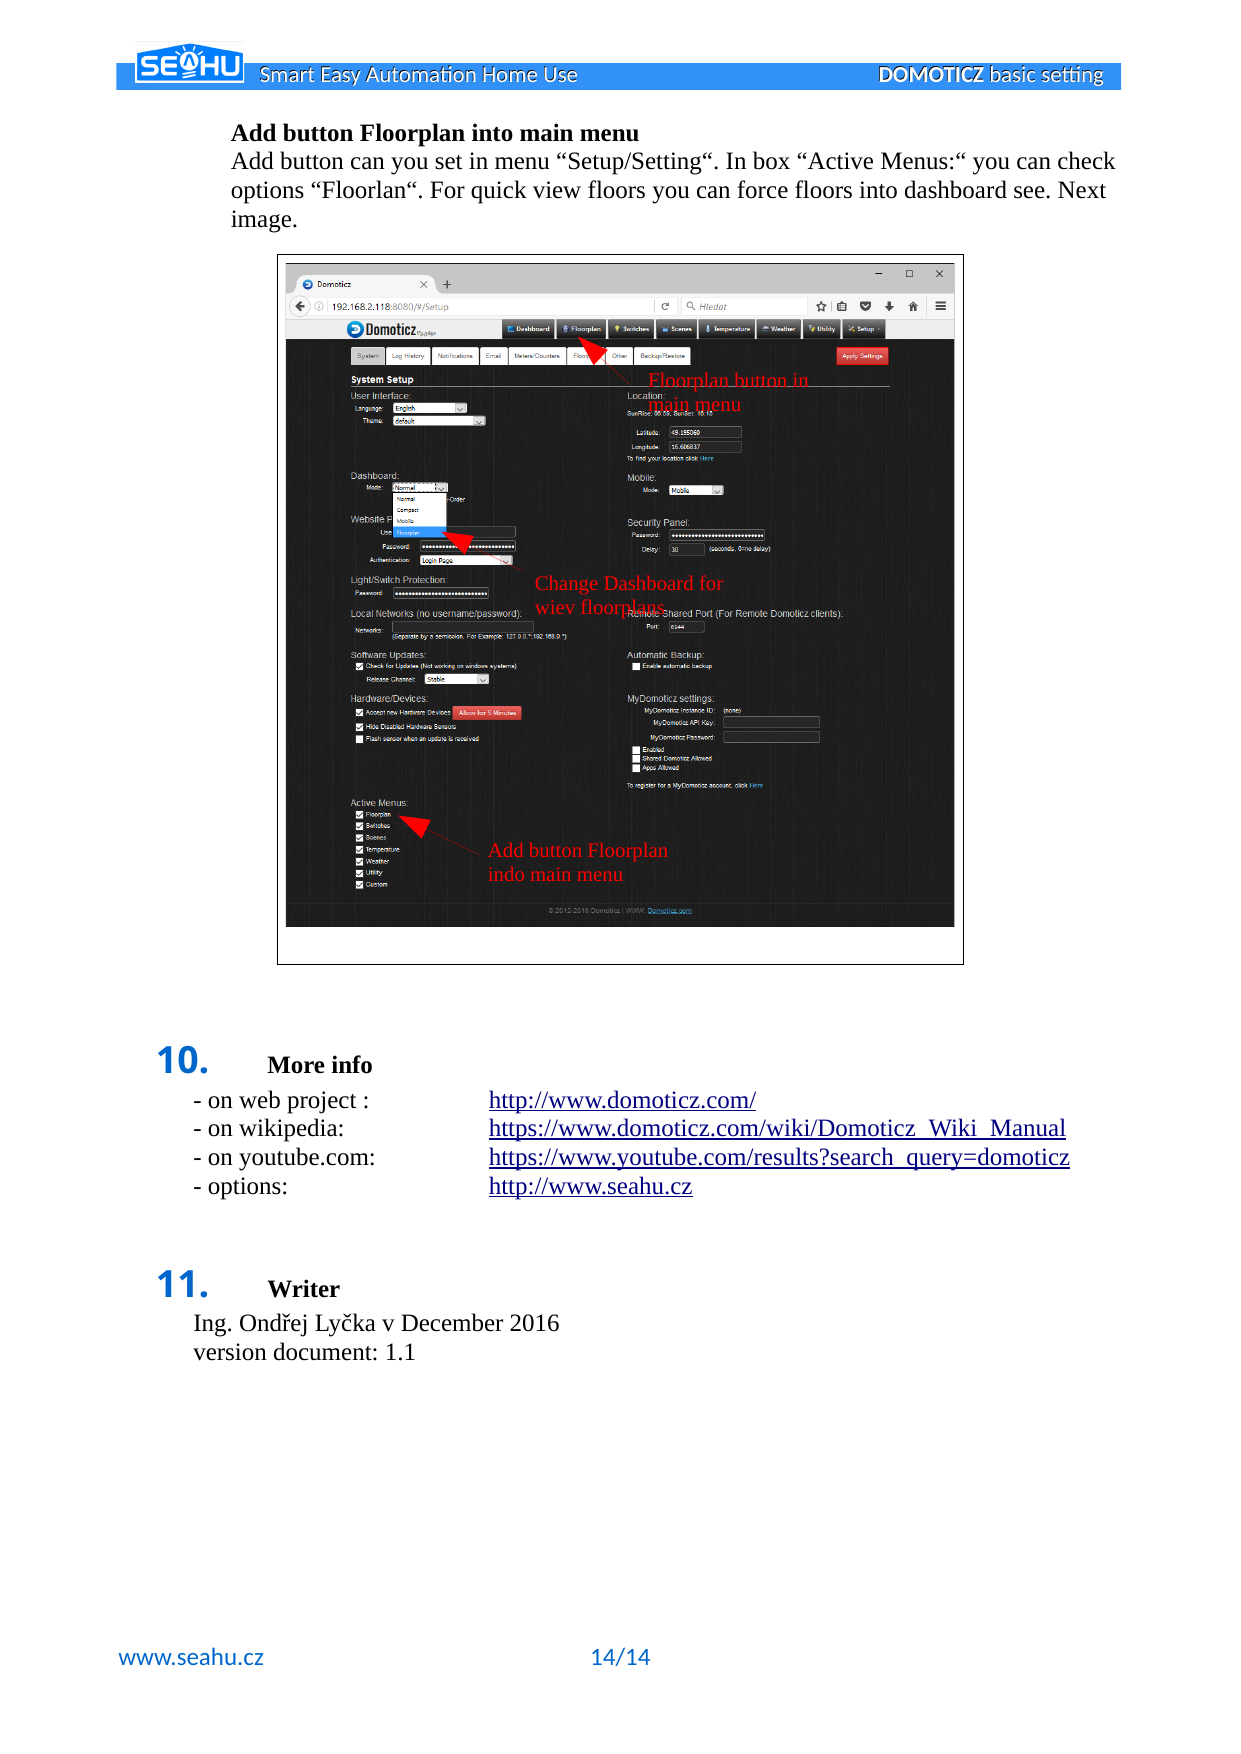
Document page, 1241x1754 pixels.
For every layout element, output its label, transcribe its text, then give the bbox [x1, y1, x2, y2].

picture [285, 263, 955, 927]
picture [135, 41, 245, 83]
list Add button can you set in menu “Setup/Setting“. In box “Active Menus:“ you can check options “Floorlan“. For quick view floors you can force floors into dashboard see. Next image. [278, 255, 963, 964]
list Writer Ing. Ondřej Lyčka v December 2016 [156, 1257, 1122, 1337]
list version document: 1.1 [156, 1337, 1122, 1366]
list More info - on web project : http://www.domoticz.com/ - on wikipedia: https://www.domoticz.com/wiki/Domoticz_Wiki_Manual - on youtube.com: https://www.youtube.com/results?search_query=domoticz - options: http://www.seahu.cz [156, 1034, 1122, 1200]
list Add button can you set in menu “Setup/Setting“. In box “Active Menus:“ you can check options “Floorlan“. For quick view floors you can force floors into dashboard see. Next image. [193, 146, 1122, 233]
list Add button Floorplan into main menu [193, 118, 1122, 146]
